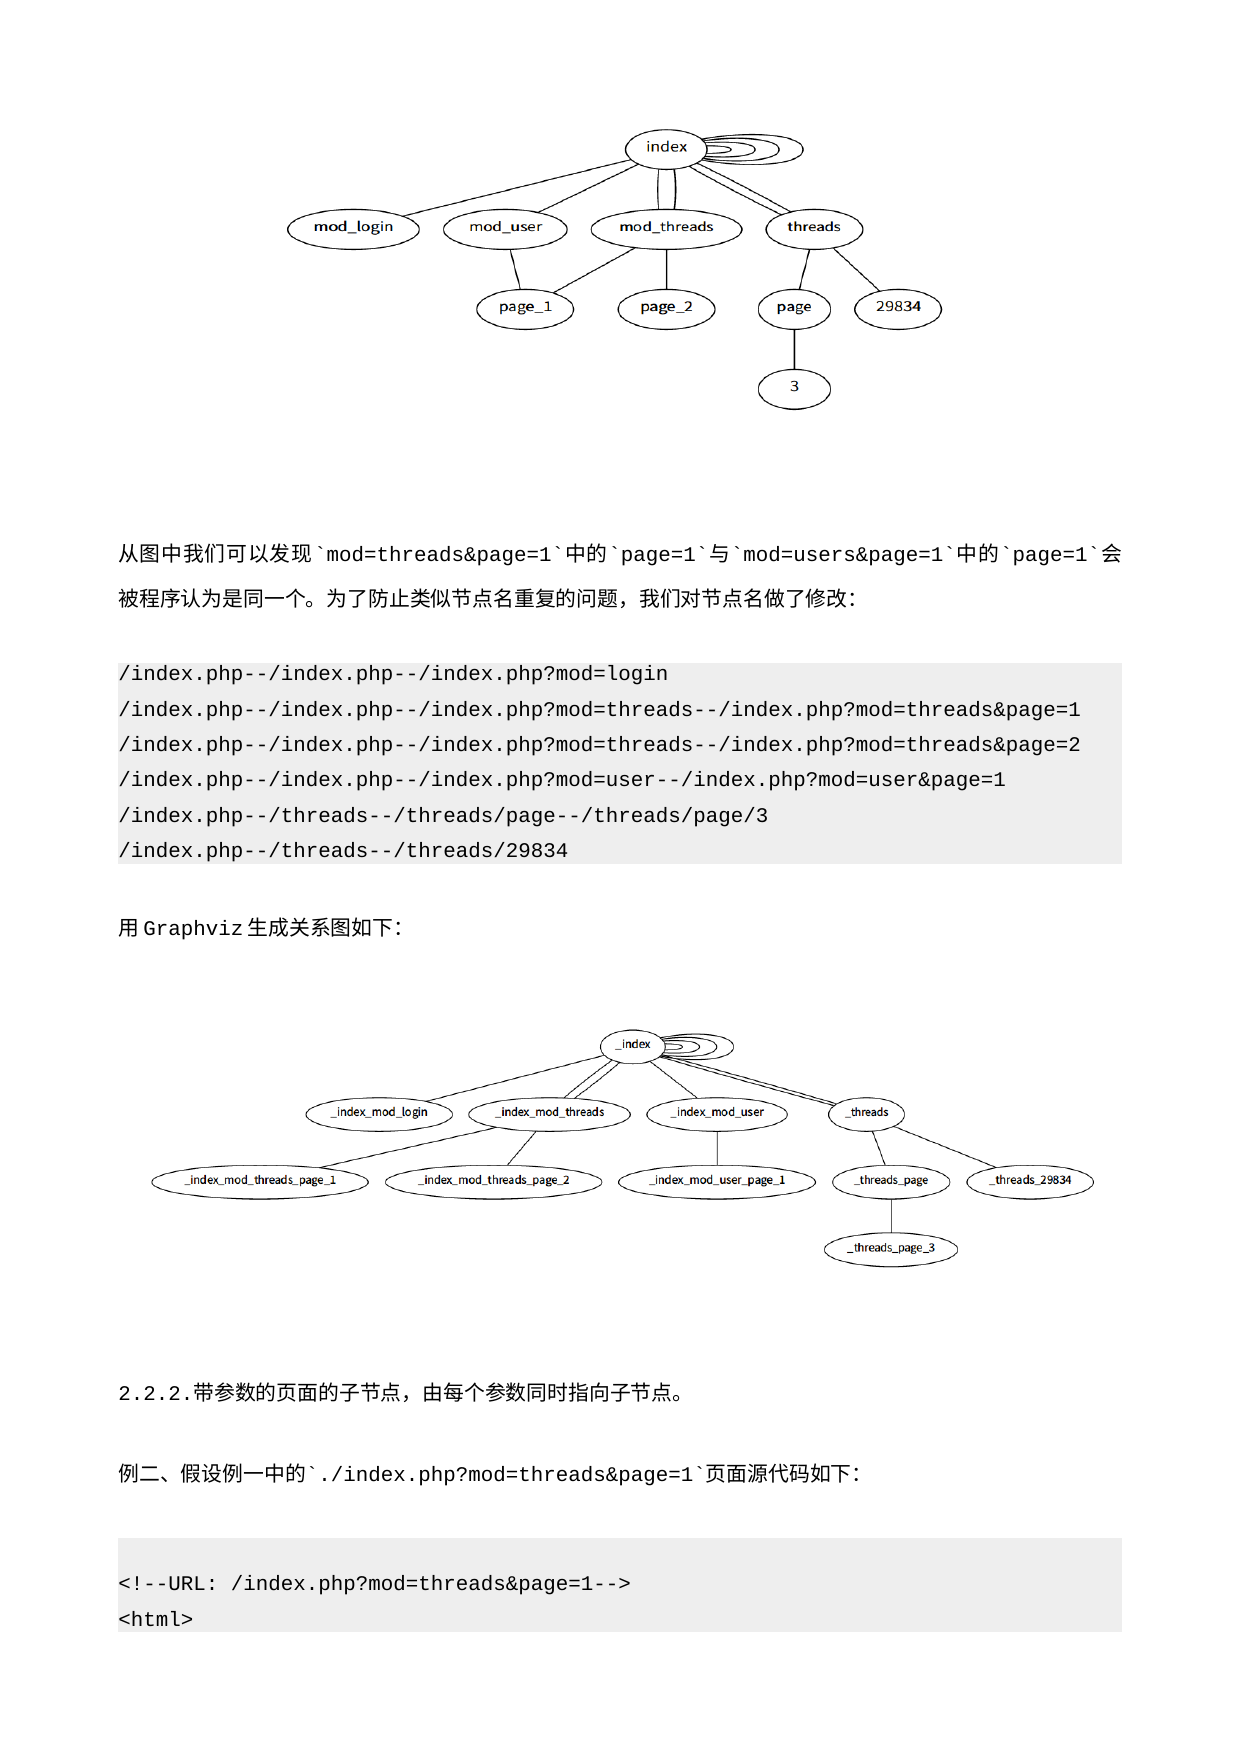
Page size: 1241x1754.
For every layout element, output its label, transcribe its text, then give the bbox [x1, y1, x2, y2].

picture [118, 992, 1123, 1294]
picture [281, 118, 959, 419]
text /index.php--/index.php--/index.php?mod=user--/index.php?mod=user&page=1 [118, 769, 1122, 793]
text /index.php--/threads--/threads/29834 [118, 840, 1122, 864]
text /index.php--/index.php--/index.php?mod=threads--/index.php?mod=threads&page=1 [118, 698, 1122, 722]
text /index.php--/index.php--/index.php?mod=threads--/index.php?mod=threads&page=2 [118, 734, 1122, 758]
text 用Graphviz生成关系图如下： [118, 911, 1122, 941]
text /index.php--/threads--/threads/page--/threads/page/3 [118, 805, 1122, 828]
text <html> [118, 1609, 1122, 1632]
text 2.2.2.带参数的页面的子节点，由每个参数同时指向子节点。 [118, 1376, 1122, 1406]
text 例二、假设例一中的`./index.php?mod=threads&page=1`页面源代码如下： [118, 1457, 1122, 1487]
text /index.php--/index.php--/index.php?mod=login [118, 663, 1122, 687]
text <!--URL: /index.php?mod=threads&page=1--> [118, 1573, 1122, 1597]
text 从图中我们可以发现`mod=threads&page=1`中的`page=1`与`mod=users&page=1`中的`page=1`会被程序认为是同一个。为了防止类似节点名重复的问题，我们对节点名做了修改： [118, 537, 1122, 613]
